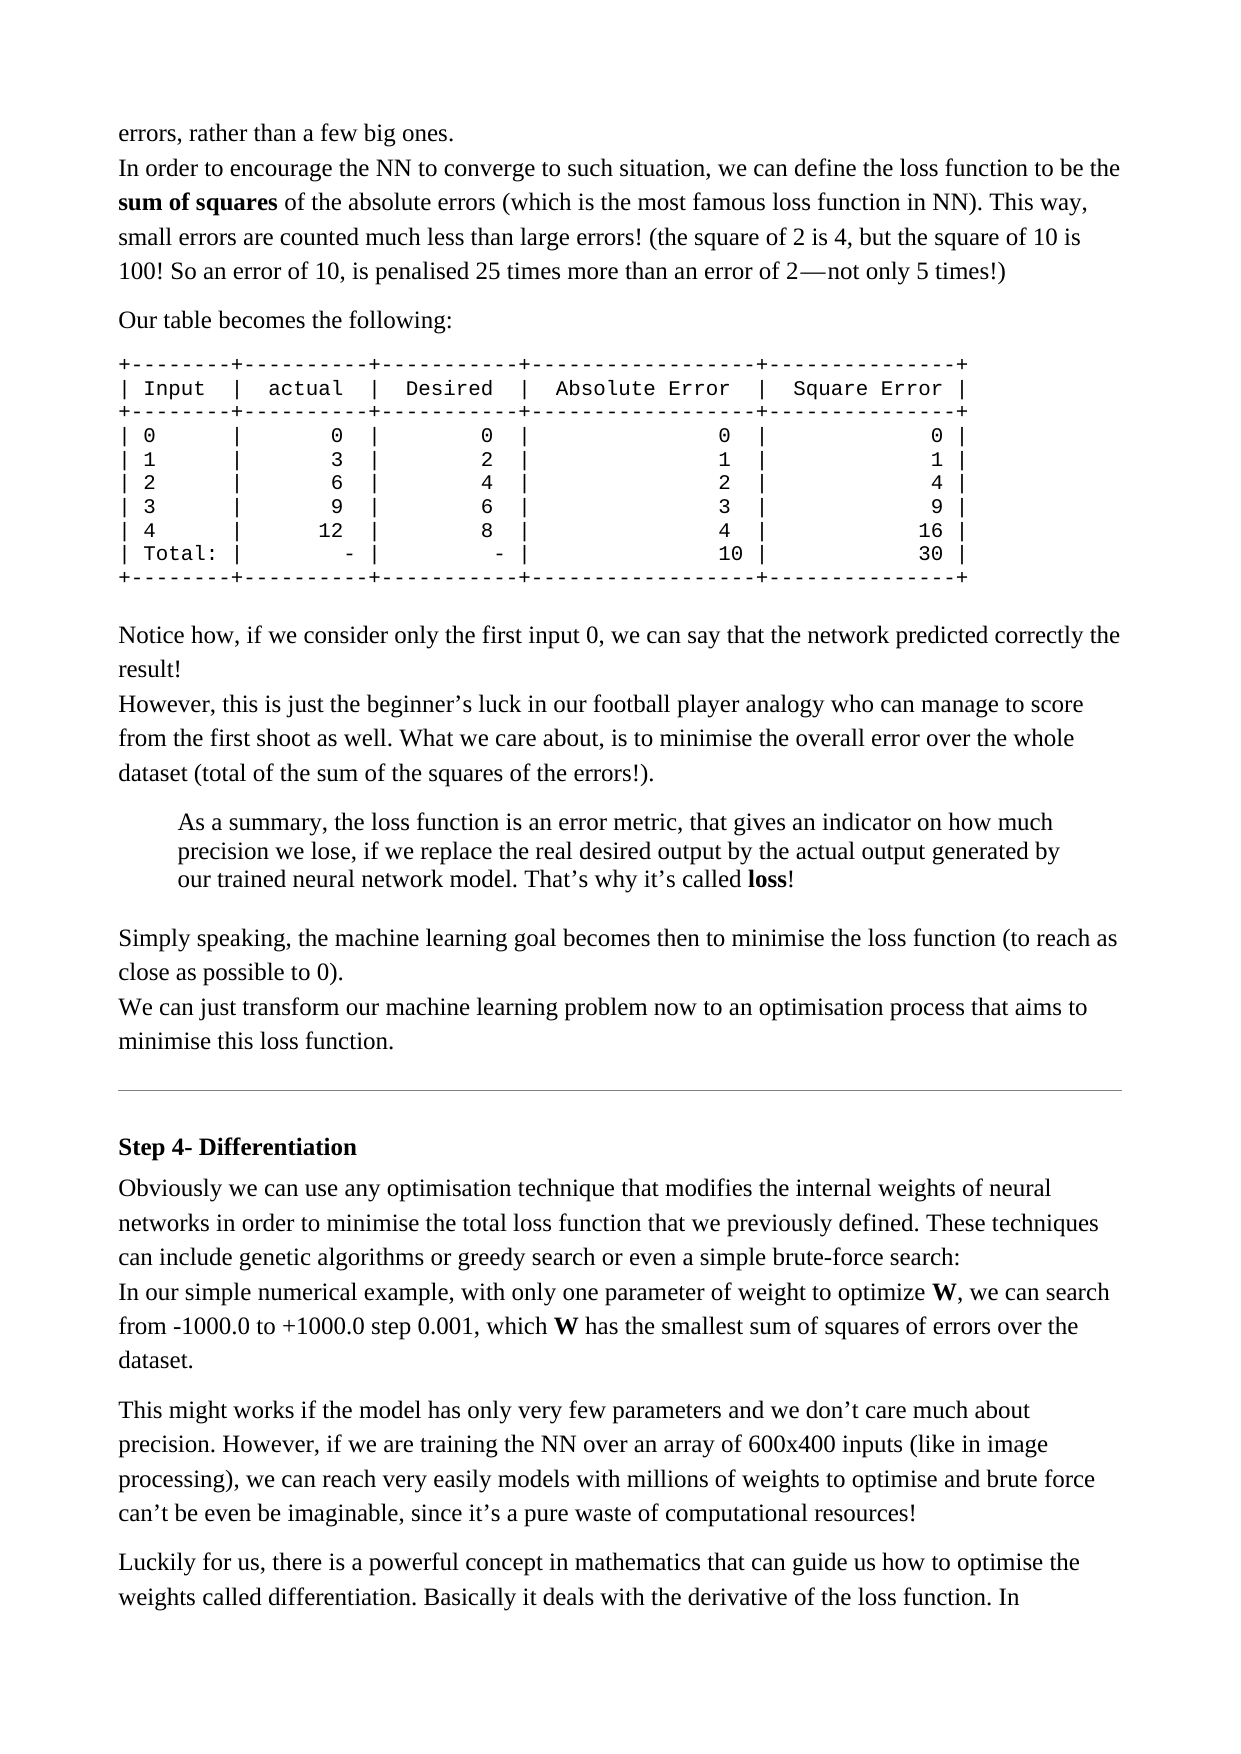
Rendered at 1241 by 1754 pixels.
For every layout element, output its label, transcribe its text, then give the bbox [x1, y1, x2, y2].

text | 1 | 3 | 2 | 1 | 1 | [118, 449, 1122, 472]
text | 3 | 9 | 6 | 3 | 9 | [118, 496, 1122, 520]
subtitle Step 4- Differentiation [118, 1132, 1122, 1161]
text Our table becomes the following: [118, 305, 1122, 334]
text +--------+----------+-----------+------------------+---------------+ [118, 354, 1122, 378]
text As a summary, the loss function is an error metric, that gives an indicator on how much precision we lose, if we replace the real desired output by the actual output generated by our trained neural network model. That’s why it’s called loss! [177, 807, 1063, 893]
text Luckily for us, there is a powerful concept in mathematics that can guide us how to optimise the weights called differentiation. Basically it deals with the derivative of the loss function. In [118, 1547, 1122, 1610]
text Simply speaking, the machine learning goal becomes then to minimise the loss function (to reach as close as possible to 0). We can just transform our machine learning problem now to an optimisation process that aims to minimise this loss function. [118, 923, 1122, 1055]
text | 4 | 12 | 8 | 4 | 16 | [118, 520, 1122, 543]
text | 0 | 0 | 0 | 0 | 0 | [118, 425, 1122, 449]
text This might works if the model has only very few parameters and we don’t care much about precision. However, if we are training the NN over an array of 600x400 inputs (like in image processing), we can reach very easily models with millions of weights to optimise and brute force can’t be even be imaginable, since it’s a pure waste of computational resources! [118, 1395, 1122, 1527]
text errors, rather than a few big ones. In order to encourage the NN to converge to such situation, we can define the loss function to be the sum of squares of the absolute errors (which is the most famous loss function in NN). This way, small errors are counted much less than large errors! (the square of 2 is 4, but the square of 10 is 100! So an error of 10, is penalised 25 times more than an error of 2 — not only 5 times!) [118, 118, 1122, 285]
text Notice how, if we consider only the first input 0, we can say that the network predicted correctly the result! However, this is just the beginner’s luck in our football player analogy who can manage to score from the first shoot as well. What we care about, is to minimise the overall error over the whole dataset (total of the sum of the squares of the errors!). [118, 620, 1122, 787]
text | Input | actual | Desired | Absolute Error | Square Error | [118, 378, 1122, 401]
text Obviously we can use any optimisation technique that modifies the internal weights of neural networks in order to minimise the total loss function that we previously defined. These techniques can include genetic algorithms or greedy search or even a simple brute-force search: In our simple numerical example, with only one parameter of weight to optimize W, we can search from -1000.0 to +1000.0 step 0.001, which W has the smallest sum of squares of errors over the dataset. [118, 1173, 1122, 1374]
text +--------+----------+-----------+------------------+---------------+ [118, 567, 1122, 591]
text | Total: | - | - | 10 | 30 | [118, 543, 1122, 567]
text +--------+----------+-----------+------------------+---------------+ [118, 401, 1122, 425]
text | 2 | 6 | 4 | 2 | 4 | [118, 472, 1122, 496]
